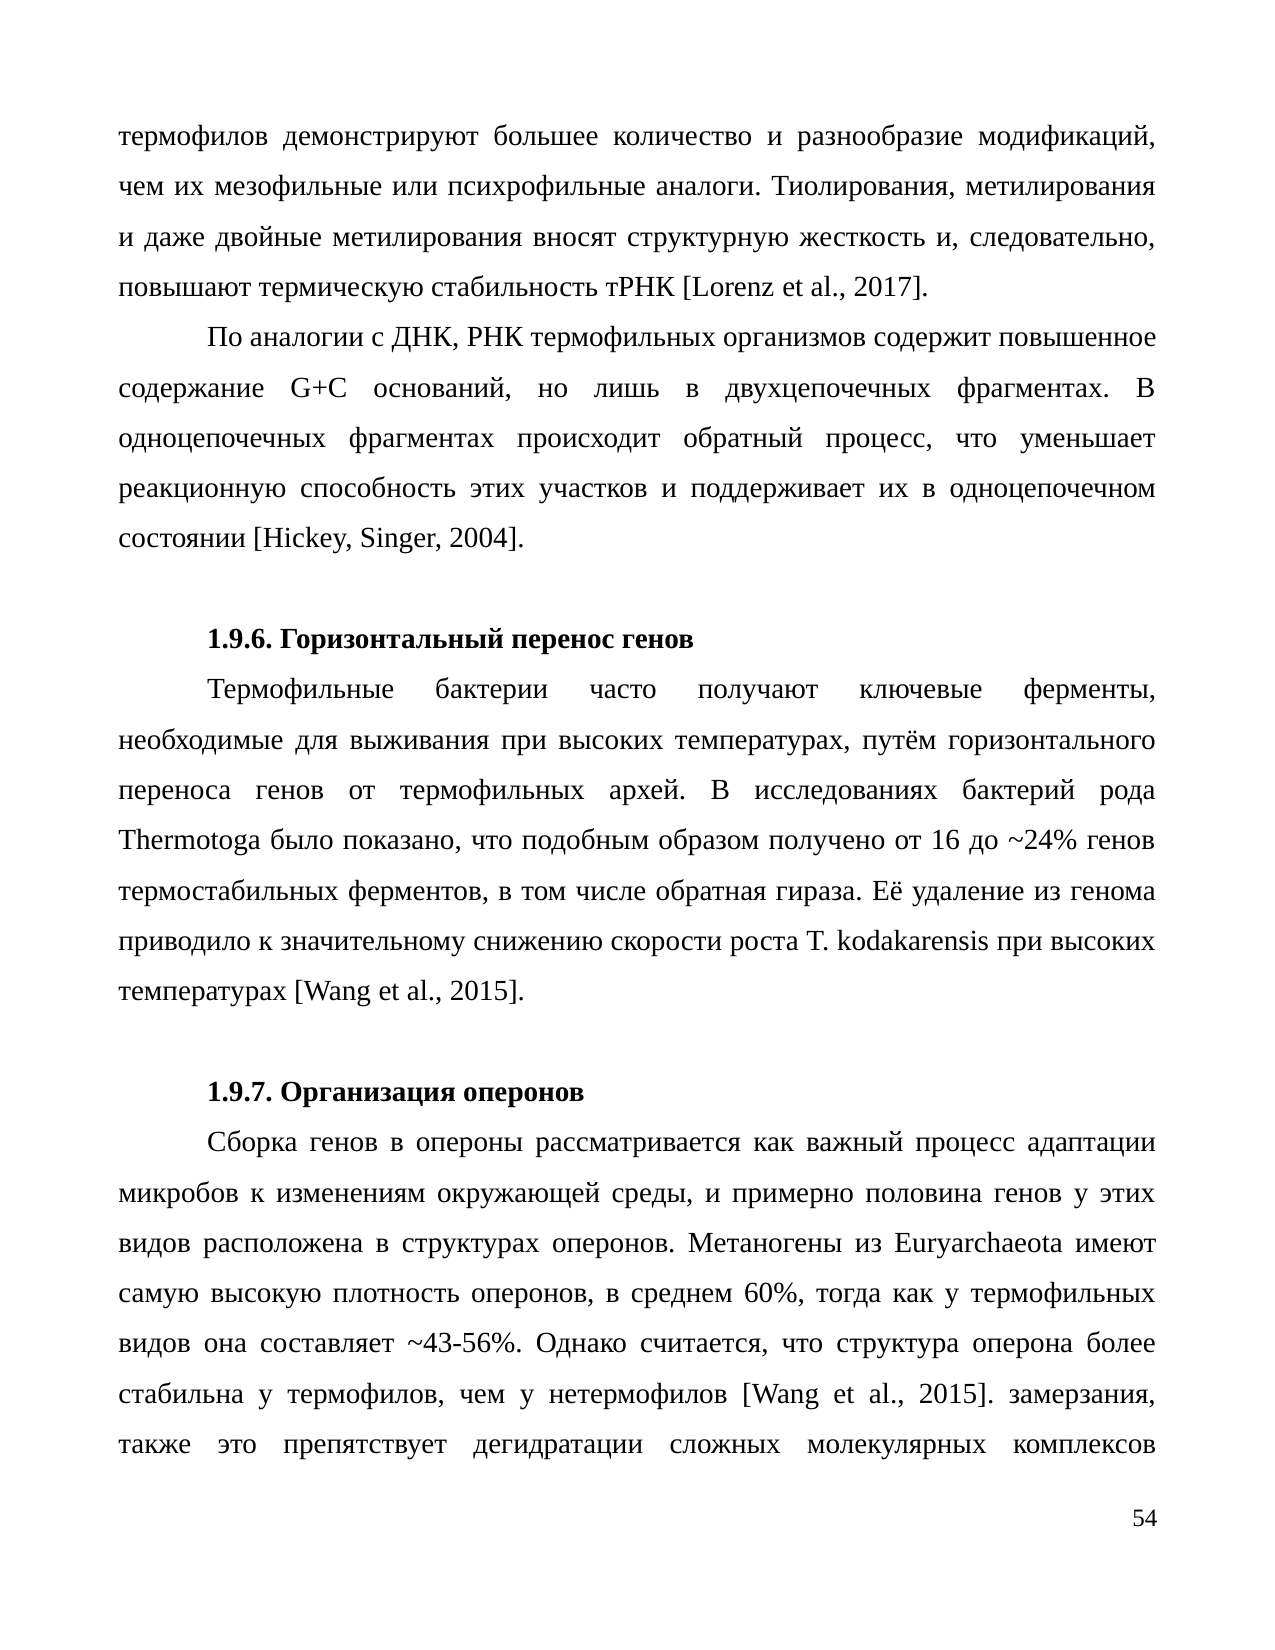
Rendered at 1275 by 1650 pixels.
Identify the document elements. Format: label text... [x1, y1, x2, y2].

text По аналогии с ДНК, РНК термофильных организмов содержит повышенное содержание G+C оснований, но лишь в двухцепочечных фрагментах. В одноцепочечных фрагментах происходит обратный процесс, что уменьшает реакционную способность этих участков и поддерживает их в одноцепочечном состоянии [Hickey, Singer, 2004].⁠ [118, 319, 1157, 554]
subtitle 1.9.7. Организация оперонов [118, 1074, 1157, 1108]
subtitle 1.9.6. Горизонтальный перенос генов [118, 621, 1157, 655]
text термофилов демонстрируют большее количество и разнообразие модификаций, чем их мезофильные или психрофильные аналоги. Тиолирования, метилирования и даже двойные метилирования вносят структурную жесткость и, следовательно, повышают термическую стабильность тРНК [Lorenz et al., 2017].⁠ [118, 118, 1157, 303]
text Сборка генов в опероны рассматривается как важный процесс адаптации микробов к изменениям окружающей среды, и примерно половина генов у этих видов расположена в структурах оперонов. Метаногены из Euryarchaeota имеют самую высокую плотность оперонов, в среднем 60%, тогда как у термофильных видов она составляет ~43-56%. Однако считается, что структура оперона более стабильна у термофилов, чем у нетермофилов [Wang et al., 2015]. замерзания, также это препятствует дегидратации сложных молекулярных комплексов [118, 1124, 1157, 1460]
text Термофильные бактерии часто получают ключевые ферменты, необходимые для выживания при высоких температурах, путём горизонтального переноса генов от термофильных архей. В исследованиях бактерий рода Thermotoga было показано, что подобным образом получено от 16 до ~24% генов термостабильных ферментов, в том числе обратная гираза. Её удаление из генома приводило к значительному снижению скорости роста T. kodakarensis при высоких температурах [Wang et al., 2015]. [118, 672, 1157, 1007]
